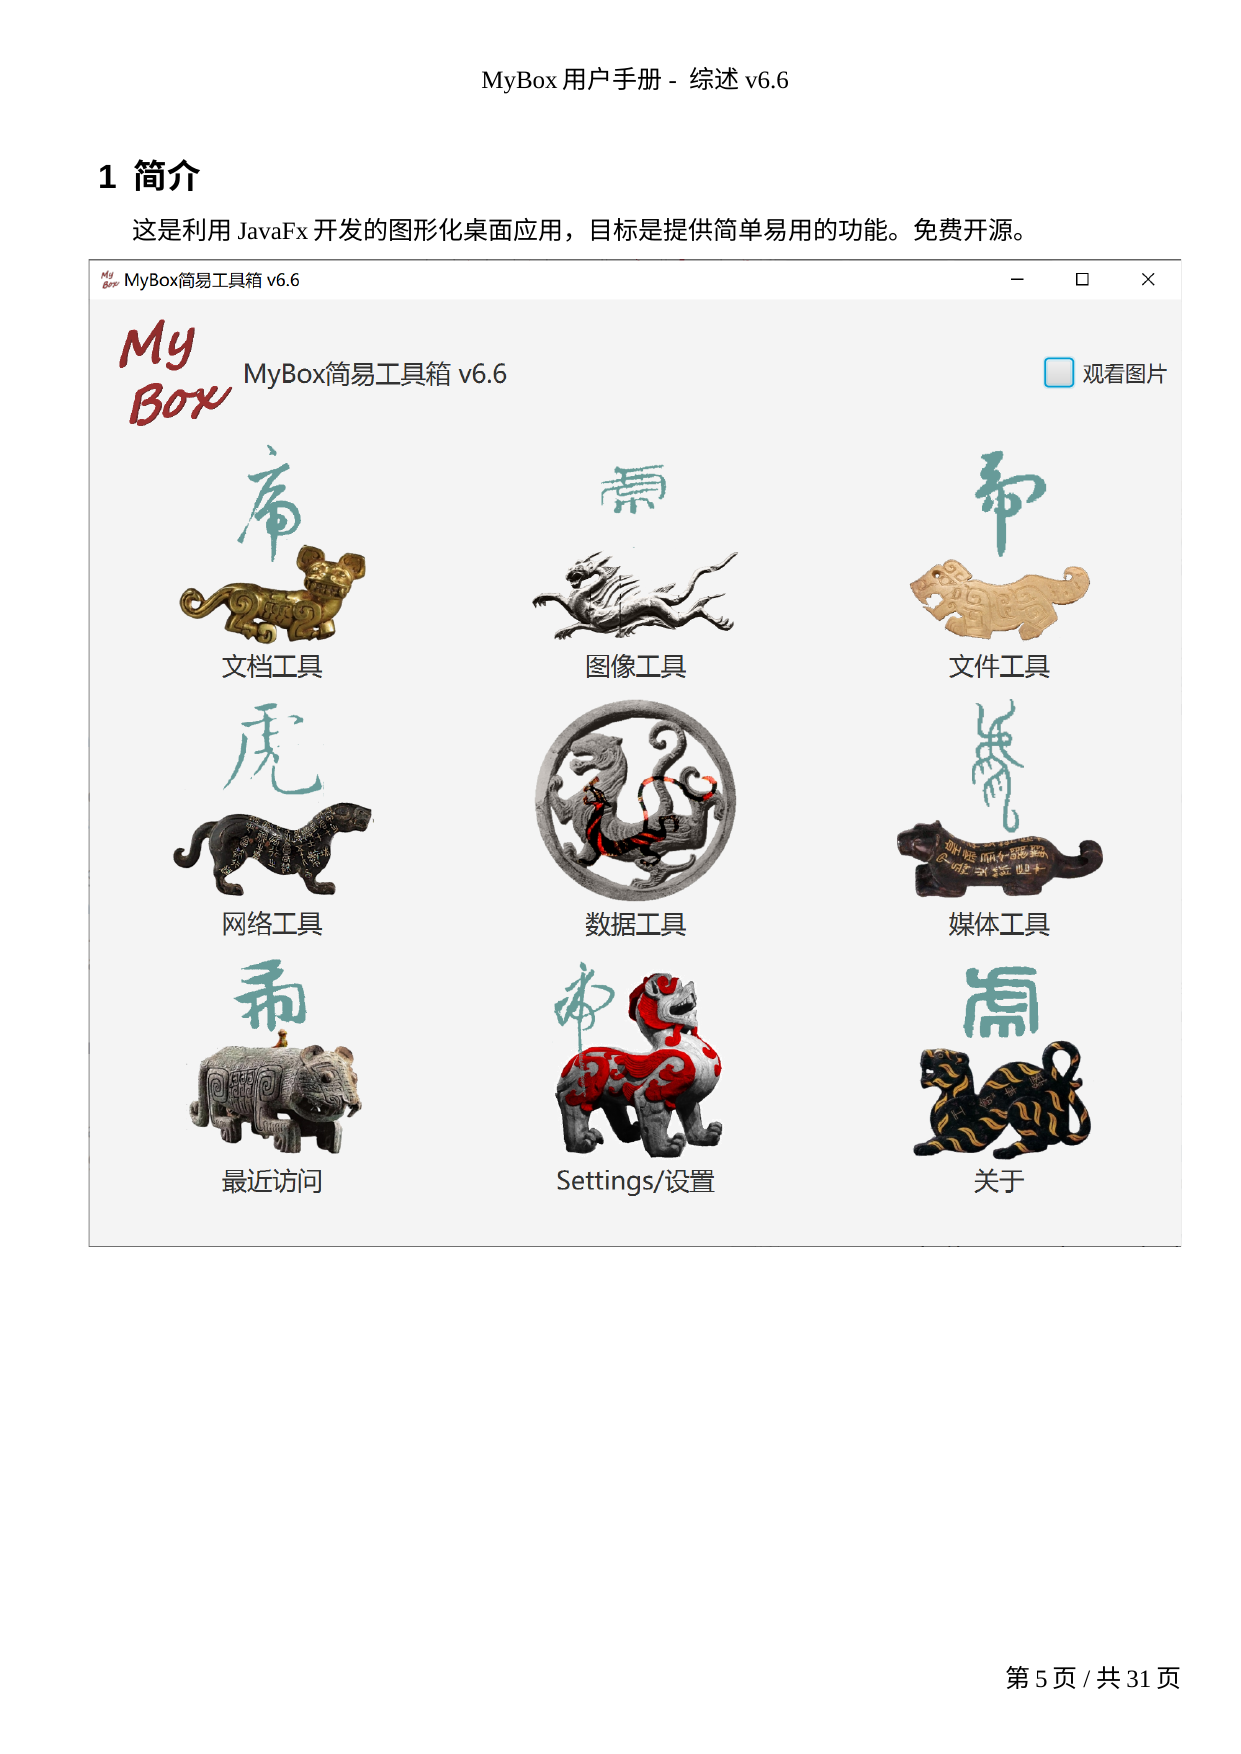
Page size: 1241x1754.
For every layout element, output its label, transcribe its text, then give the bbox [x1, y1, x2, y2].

text 这是利用JavaFx开发的图形化桌面应用，目标是提供简单易用的功能。免费开源。 [88, 211, 1181, 247]
picture [88, 259, 1182, 1247]
subtitle 简介 [88, 150, 1181, 198]
